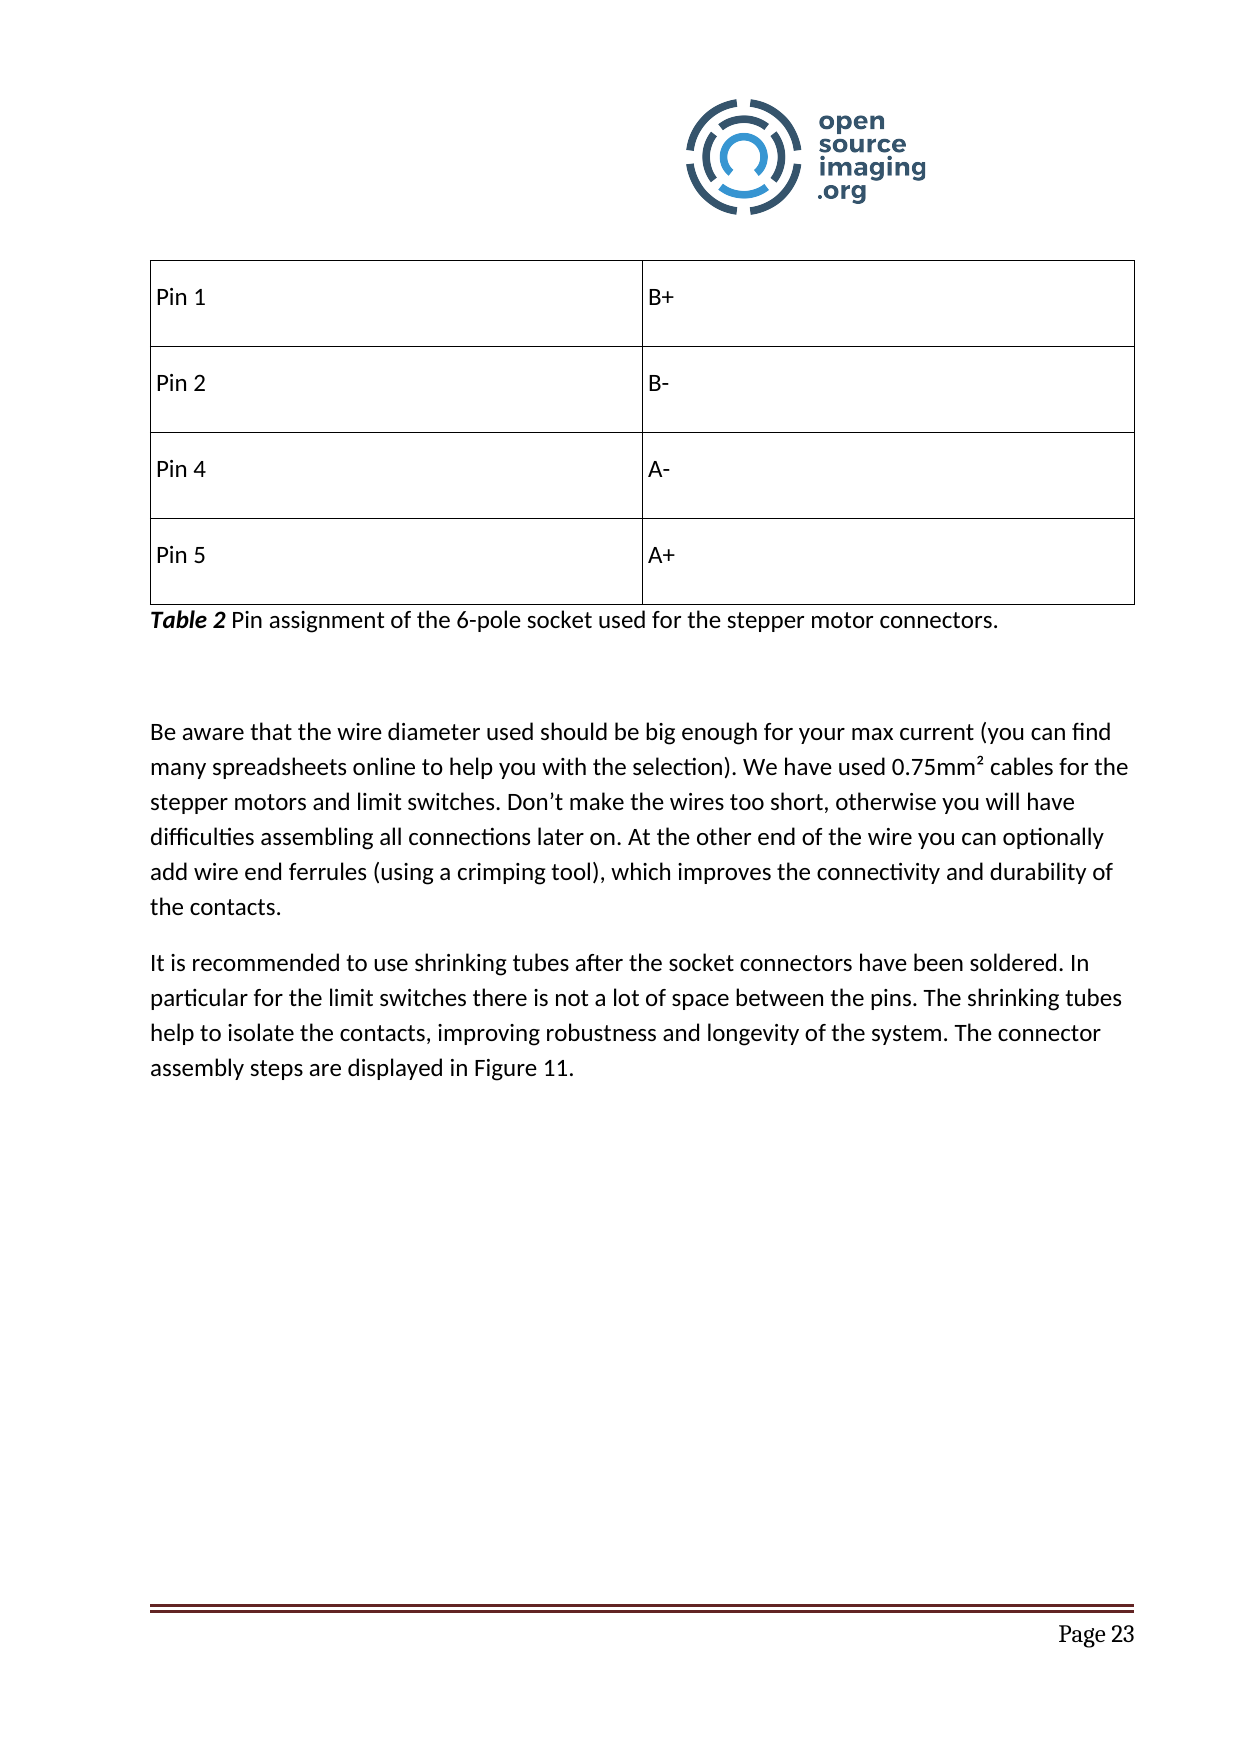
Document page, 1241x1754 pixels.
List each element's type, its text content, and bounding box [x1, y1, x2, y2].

table_cell Pin 2 [151, 347, 642, 432]
table_cell Pin 5 [151, 519, 642, 604]
table_cell A- [643, 433, 1134, 518]
table_header B+ [643, 261, 1134, 346]
table_cell Pin 4 [151, 433, 642, 518]
list Table 2 Pin assignment of the 6-pole socket used for the stepper motor connectors. [150, 605, 1134, 635]
list It is recommended to use shrinking tubes after the socket connectors have been soldered. In particular for the limit switches there is not a lot of space between the pins. The shrinking tubes help to isolate the contacts, improving robustness and longevity of the system. The connector assembly steps are displayed in Figure 11. [150, 947, 1134, 1082]
table_cell A+ [643, 519, 1134, 604]
table_header Pin 1 [151, 261, 642, 346]
table_cell B- [643, 347, 1134, 432]
list Be aware that the wire diameter used should be big enough for your max current (you can find many spreadsheets online to help you with the selection). We have used 0.75mm² cables for the stepper motors and limit switches. Don’t make the wires too short, otherwise you will have difficulties assembling all connections later on. At the other end of the wire you can optionally add wire end ferrules (using a crimping tool), which improves the connectivity and durability of the contacts. [150, 716, 1134, 922]
